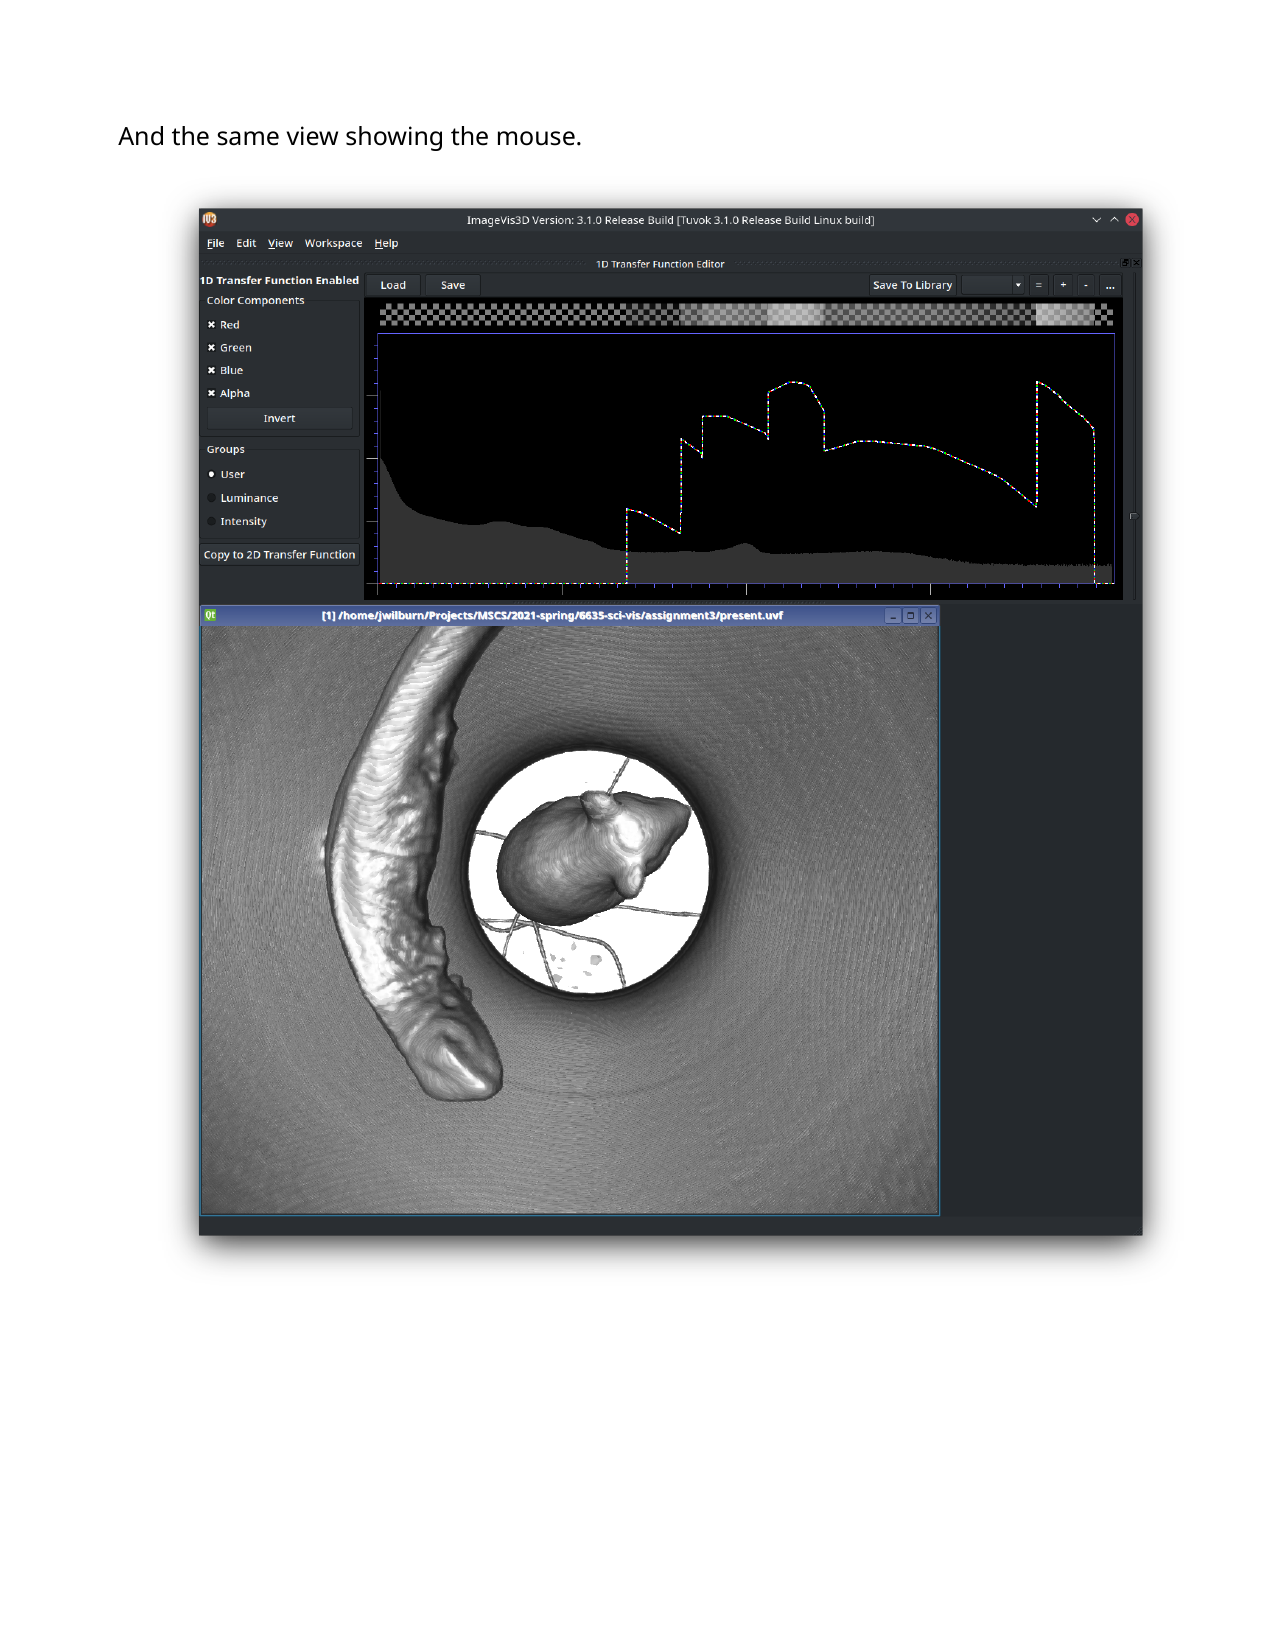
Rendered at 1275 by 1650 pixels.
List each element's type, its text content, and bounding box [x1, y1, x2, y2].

picture [151, 169, 1190, 1292]
text And the same view showing the mouse. [118, 118, 1157, 152]
